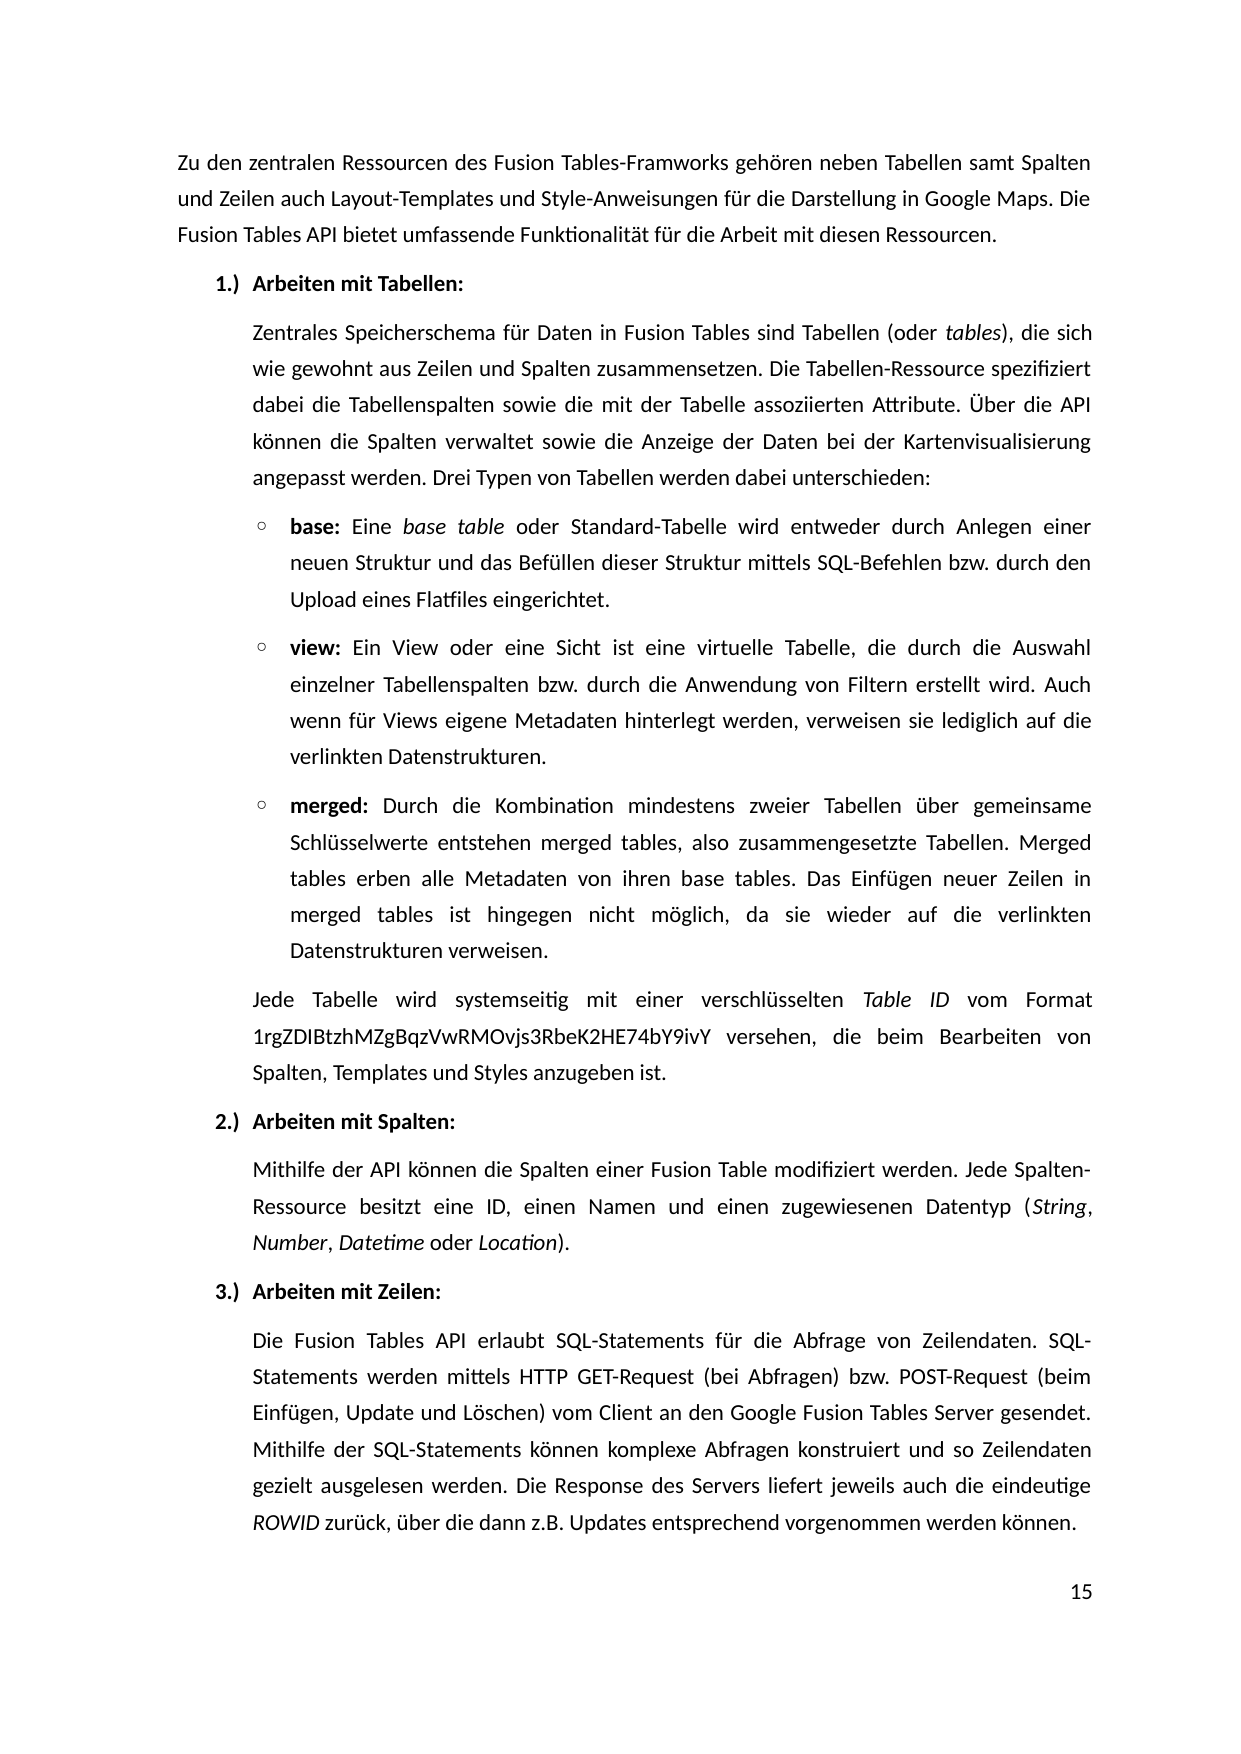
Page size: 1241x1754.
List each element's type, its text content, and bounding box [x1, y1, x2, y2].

list Mithilfe der API können die Spalten einer Fusion Table modifiziert werden. Jede Spalten-Ressource besitzt eine ID, einen Namen und einen zugewiesenen Datentyp (String, Number, Datetime oder Location). [215, 1156, 1093, 1256]
list merged: Durch die Kombination mindestens zweier Tabellen über gemeinsame Schlüsselwerte entstehen merged tables, also zusammengesetzte Tabellen. Merged tables erben alle Metadaten von ihren base tables. Das Einfügen neuer Zeilen in merged tables ist hingegen nicht möglich, da sie wieder auf die verlinkten Datenstrukturen verweisen. [252, 791, 1093, 965]
list Arbeiten mit Tabellen: [215, 269, 1093, 297]
list Zentrales Speicherschema für Daten in Fusion Tables sind Tabellen (oder tables), die sich wie gewohnt aus Zeilen und Spalten zusammensetzen. Die Tabellen-Ressource spezifiziert dabei die Tabellenspalten sowie die mit der Tabelle assoziierten Attribute. Über die API können die Spalten verwaltet sowie die Anzeige der Daten bei der Kartenvisualisierung angepasst werden. Drei Typen von Tabellen werden dabei unterschieden: [215, 318, 1093, 491]
list Arbeiten mit Zeilen: [215, 1277, 1093, 1305]
list view: Ein View oder eine Sicht ist eine virtuelle Tabelle, die durch die Auswahl einzelner Tabellenspalten bzw. durch die Anwendung von Filtern erstellt wird. Auch wenn für Views eigene Metadaten hinterlegt werden, verweisen sie lediglich auf die verlinkten Datenstrukturen. [252, 633, 1093, 771]
list Die Fusion Tables API erlaubt SQL-Statements für die Abfrage von Zeilendaten. SQL-Statements werden mittels HTTP GET-Request (bei Abfragen) bzw. POST-Request (beim Einfügen, Update und Löschen) vom Client an den Google Fusion Tables Server gesendet. Mithilfe der SQL-Statements können komplexe Abfragen konstruiert und so Zeilendaten gezielt ausgelesen werden. Die Response des Servers liefert jeweils auch die eindeutige ROWID zurück, über die dann z.B. Updates entsprechend vorgenommen werden können. [215, 1326, 1093, 1536]
text Zu den zentralen Ressourcen des Fusion Tables-Framworks gehören neben Tabellen samt Spalten und Zeilen auch Layout-Templates und Style-Anweisungen für die Darstellung in Google Maps. Die Fusion Tables API bietet umfassende Funktionalität für die Arbeit mit diesen Ressourcen. [177, 148, 1093, 248]
list Arbeiten mit Spalten: [215, 1107, 1093, 1135]
list Jede Tabelle wird systemseitig mit einer verschlüsselten Table ID vom Format 1rgZDIBtzhMZgBqzVwRMOvjs3RbeK2HE74bY9ivY versehen, die beim Bearbeiten von Spalten, Templates und Styles anzugeben ist. [215, 985, 1093, 1086]
list base: Eine base table oder Standard-Tabelle wird entweder durch Anlegen einer neuen Struktur und das Befüllen dieser Struktur mittels SQL-Befehlen bzw. durch den Upload eines Flatfiles eingerichtet. [252, 512, 1093, 613]
